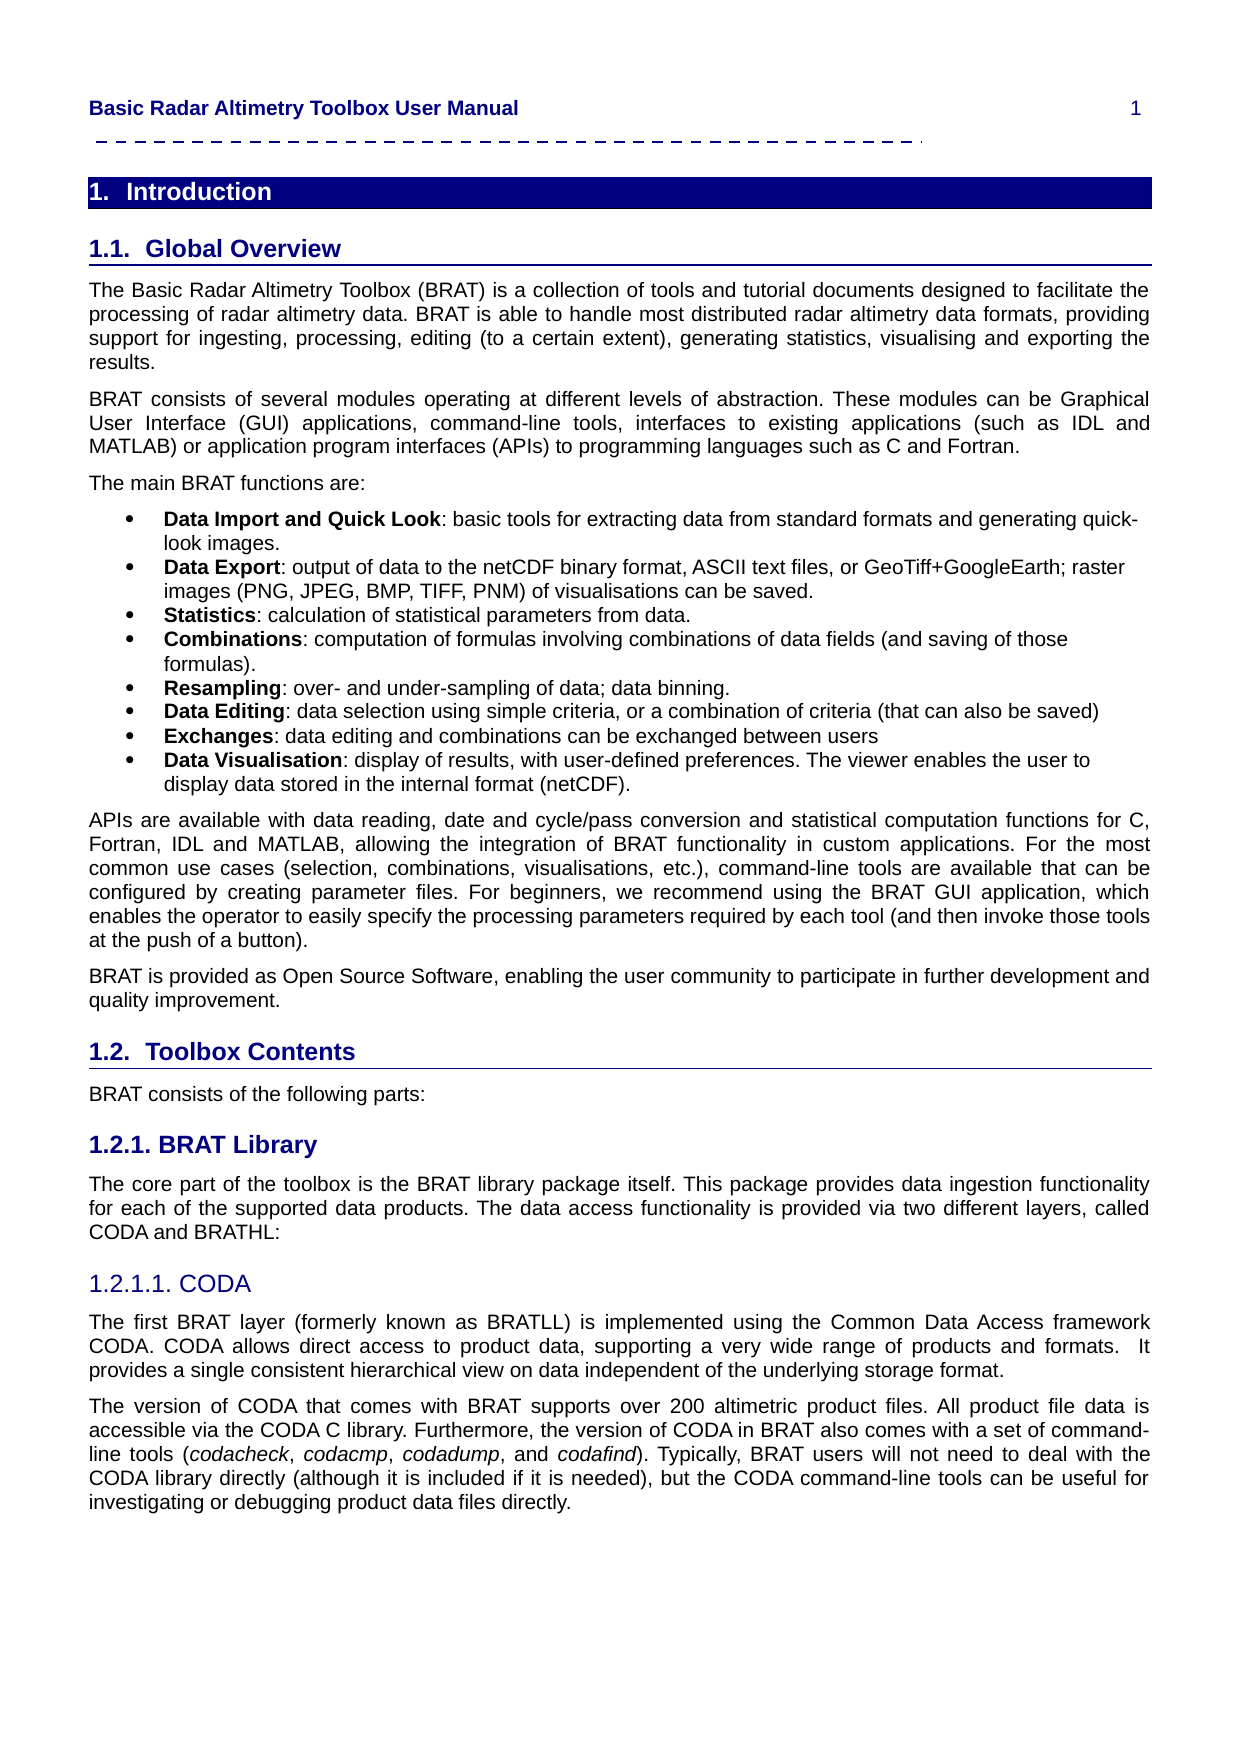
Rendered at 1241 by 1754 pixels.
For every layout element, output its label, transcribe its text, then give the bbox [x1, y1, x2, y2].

subtitle CODA [88, 1269, 1152, 1297]
text The version of CODA that comes with BRAT supports over 200 altimetric product files. All product file data is accessible via the CODA C library. Furthermore, the version of CODA in BRAT also comes with a set of command-line tools (codacheck, codacmp, codadump, and codafind). Typically, BRAT users will not need to deal with the CODA library directly (although it is included if it is needed), but the CODA command-line tools can be useful for investigating or debugging product data files directly. [88, 1394, 1152, 1514]
subtitle BRAT Library [88, 1131, 1152, 1159]
subtitle Introduction [88, 177, 1152, 209]
text The first BRAT layer (formerly known as BRATLL) is implemented using the Common Data Access framework CODA. CODA allows direct access to product data, supporting a very wide range of products and formats. It provides a single consistent hierarchical view on data independent of the underlying storage format. [88, 1310, 1152, 1382]
list Statistics: calculation of statistical parameters from data. [126, 603, 1152, 627]
text The main BRAT functions are: [88, 471, 1152, 495]
text APIs are available with data reading, date and cycle/pass conversion and statistical computation functions for C, Fortran, IDL and MATLAB, allowing the integration of BRAT functionality in custom applications. For the most common use cases (selection, combinations, visualisations, etc.), command-line tools are available that can be configured by creating parameter files. For beginners, we recommend using the BRAT GUI application, which enables the operator to easily specify the processing parameters required by each tool (and then invoke those tools at the push of a button). [88, 808, 1152, 952]
list Data Visualisation: display of results, with user-defined preferences. The viewer enables the user to display data stored in the internal format (netCDF). [126, 747, 1152, 796]
list Data Export: output of data to the netCDF binary format, ASCII text files, or GeoTiff+GoogleEarth; raster images (PNG, JPEG, BMP, TIFF, PNM) of visualisations can be saved. [126, 555, 1152, 603]
list Combinations: computation of formulas involving combinations of data fields (and saving of those formulas). [126, 627, 1152, 675]
subtitle Global Overview [88, 234, 1152, 266]
list Resampling: over- and under-sampling of data; data binning. [126, 675, 1152, 699]
text The Basic Radar Altimetry Toolbox (BRAT) is a collection of tools and tutorial documents designed to facilitate the processing of radar altimetry data. BRAT is able to handle most distributed radar altimetry data formats, providing support for ingesting, processing, editing (to a certain extent), generating statistics, visualising and exporting the results. [88, 278, 1152, 374]
text The core part of the toolbox is the BRAT library package itself. This package provides data ingestion functionality for each of the supported data products. The data access functionality is provided via two different layers, called CODA and BRATHL: [88, 1172, 1152, 1244]
subtitle Toolbox Contents [88, 1037, 1152, 1069]
text BRAT consists of the following parts: [88, 1082, 1152, 1106]
list Data Import and Quick Look: basic tools for extracting data from standard formats and generating quick-look images. [126, 507, 1152, 555]
list Exchanges: data editing and combinations can be exchanged between users [126, 723, 1152, 747]
text BRAT is provided as Open Source Software, enabling the user community to participate in further development and quality improvement. [88, 964, 1152, 1012]
list Data Editing: data selection using simple criteria, or a combination of criteria (that can also be saved) [126, 699, 1152, 723]
text BRAT consists of several modules operating at different levels of abstraction. These modules can be Graphical User Interface (GUI) applications, command-line tools, interfaces to existing applications (such as IDL and MATLAB) or application program interfaces (APIs) to programming languages such as C and Fortran. [88, 386, 1152, 458]
